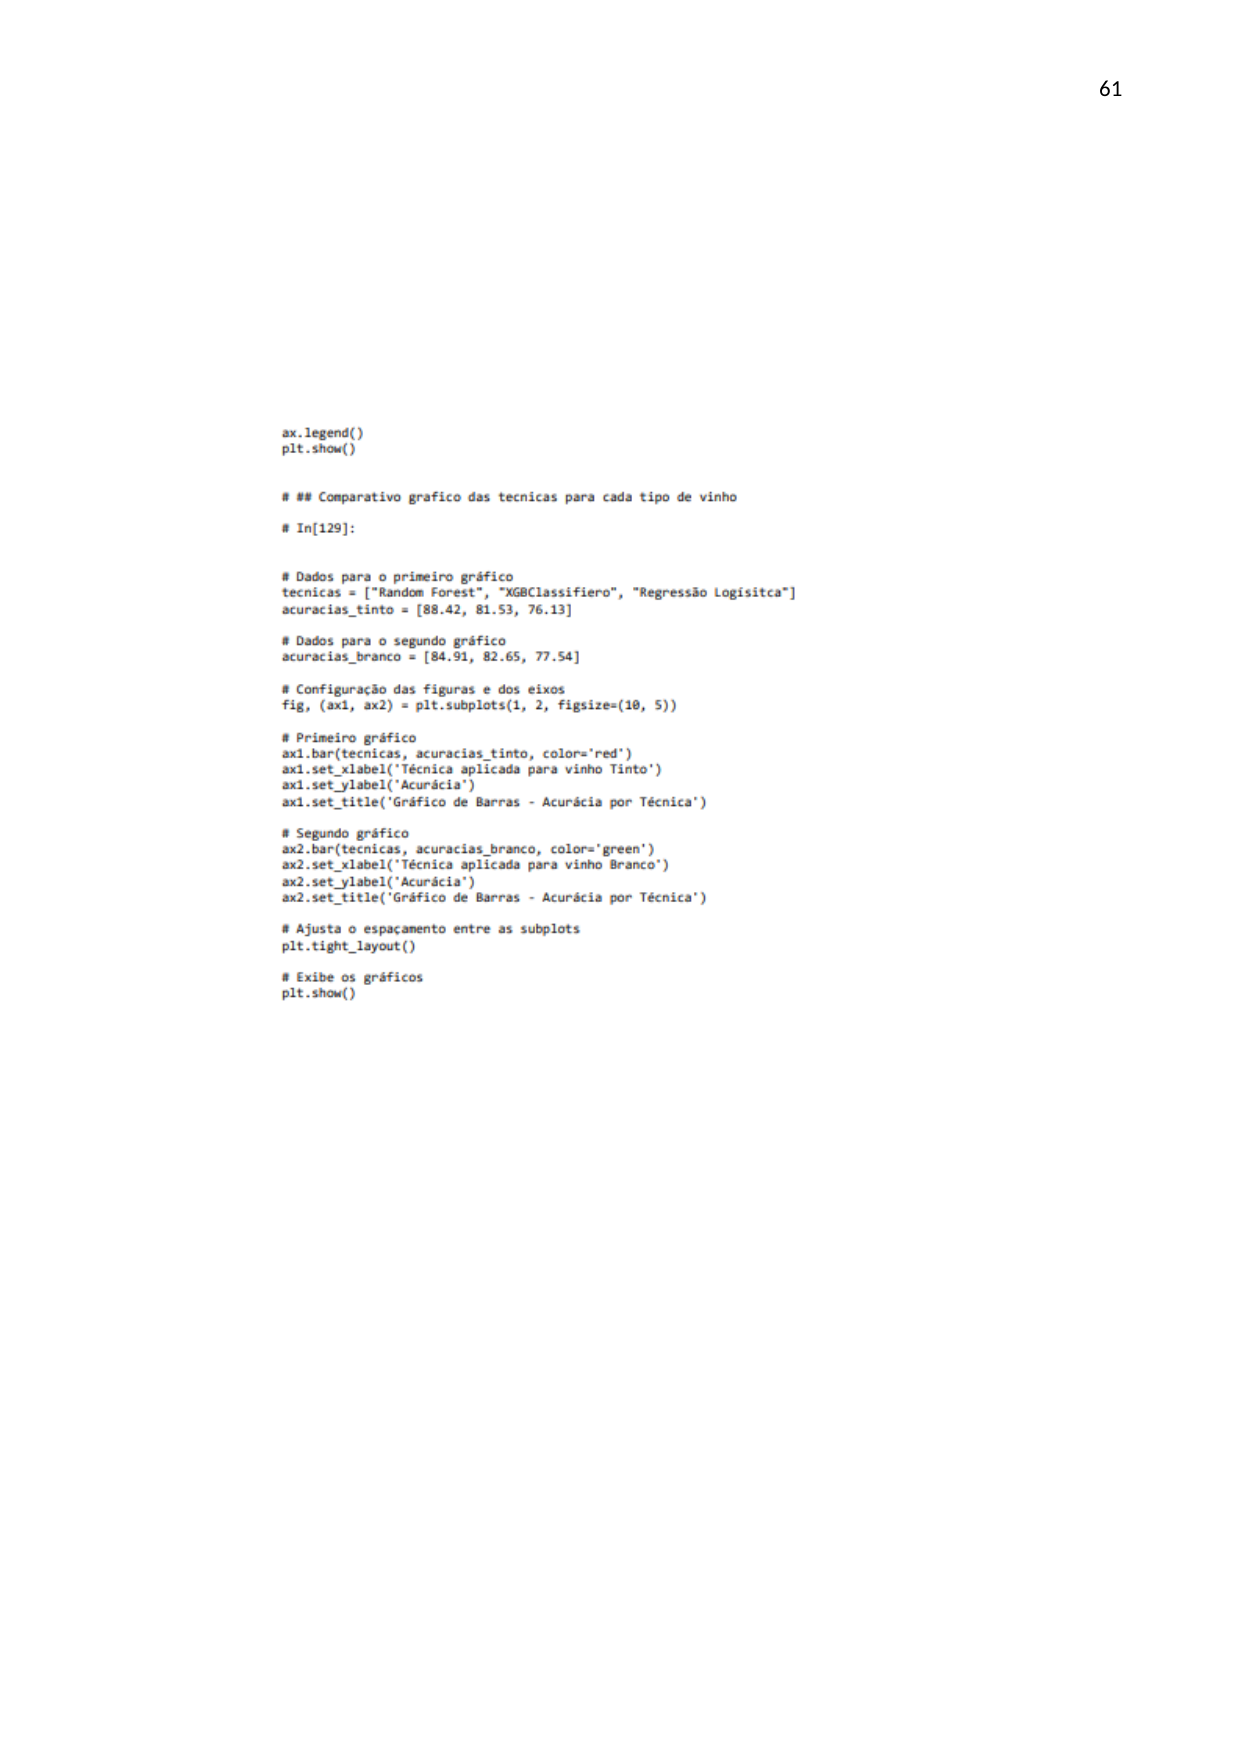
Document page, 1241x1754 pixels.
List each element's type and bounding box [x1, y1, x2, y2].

picture [230, 392, 1069, 1459]
